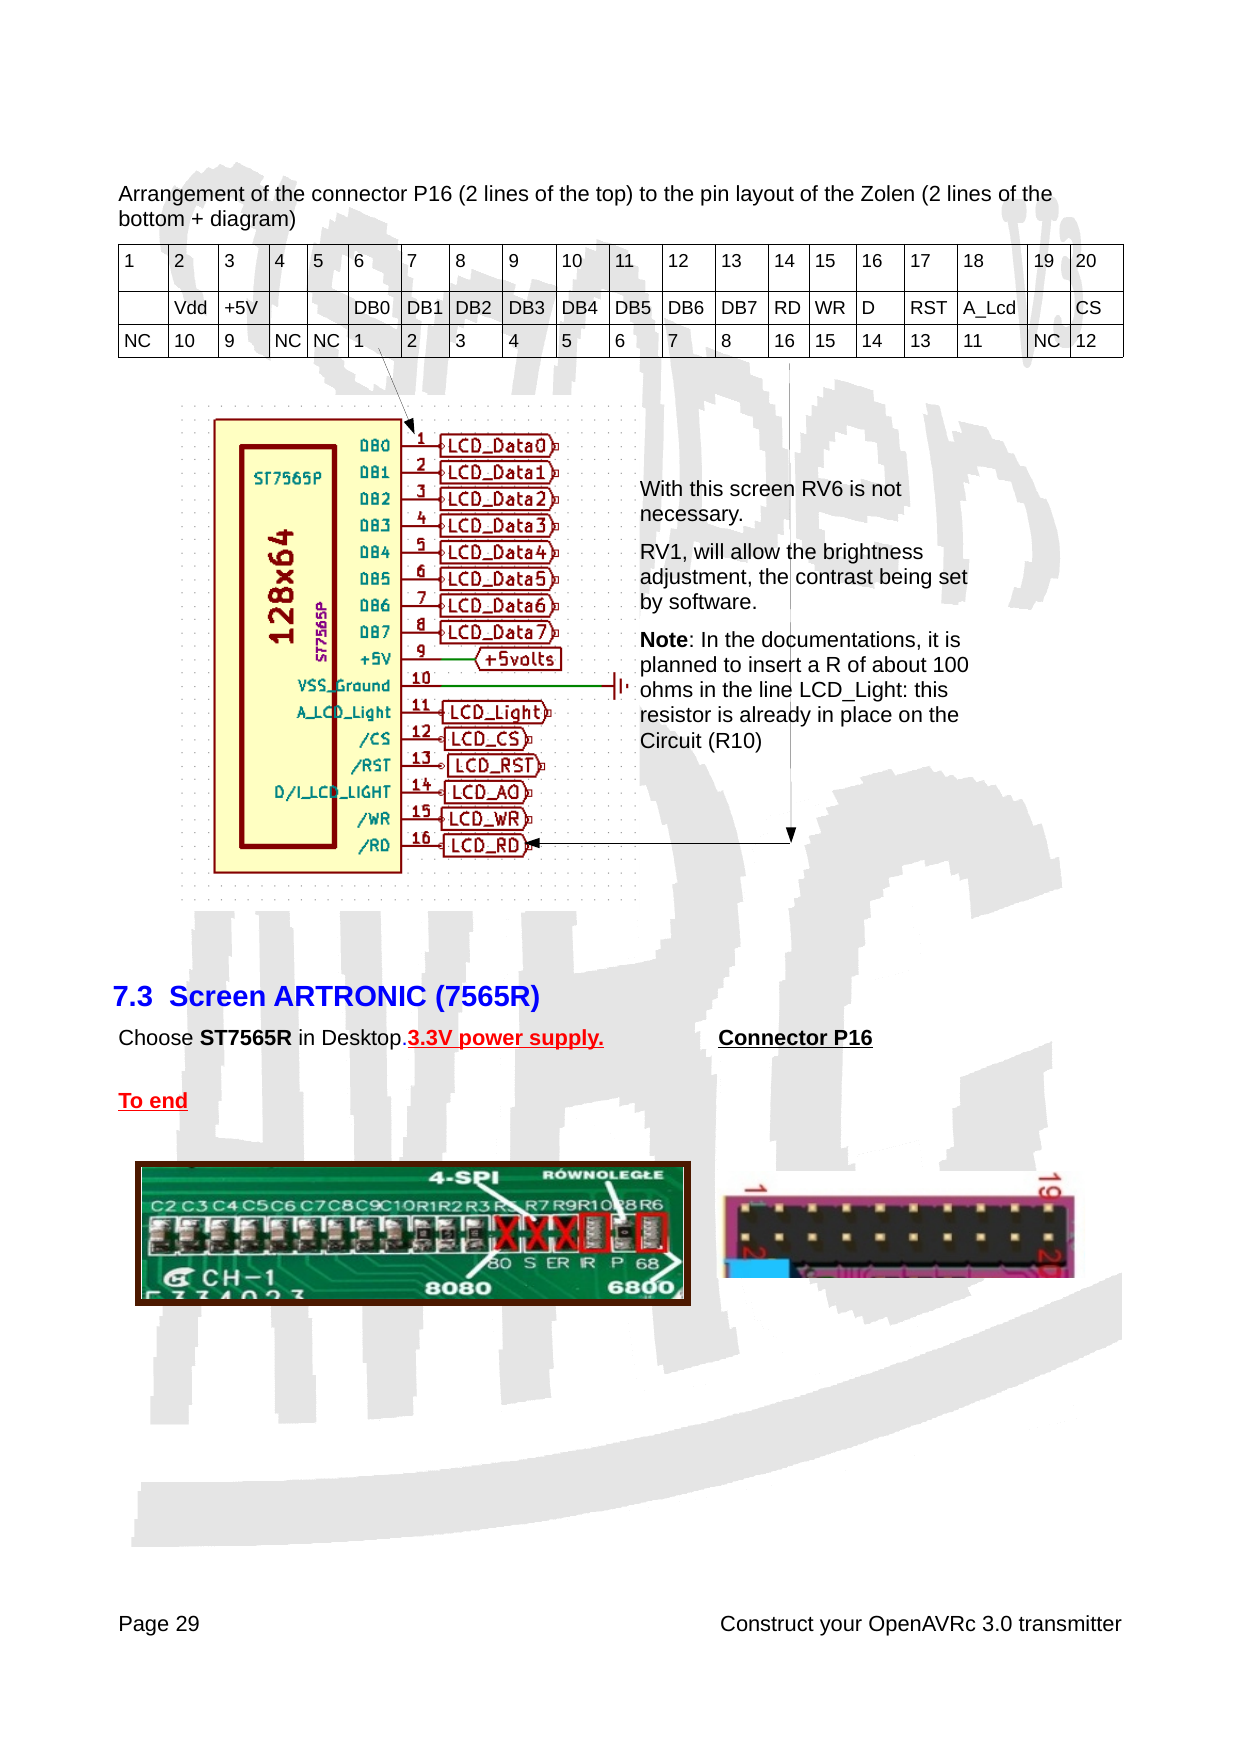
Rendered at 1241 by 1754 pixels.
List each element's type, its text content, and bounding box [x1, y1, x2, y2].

text Arrangement of the connector P16 (2 lines of the top) to the pin layout of the Zolen (2 lines of the bottom + diagram) [118, 181, 1122, 231]
table_cell [1028, 292, 1070, 324]
table_cell NC [308, 325, 348, 357]
table_cell NC [1028, 325, 1070, 357]
table_cell 11 [958, 325, 1027, 357]
table_cell NC [270, 325, 307, 357]
table_cell [270, 292, 307, 324]
table_header 16 [857, 245, 904, 291]
subtitle 7.3 Screen ARTRONIC (7565R) [112, 979, 1122, 1013]
table_cell DB4 [557, 292, 609, 324]
table_cell D [857, 292, 904, 324]
text RV1, will allow the brightness adjustment, the contrast being set by software. [791, 538, 988, 614]
table_cell 2 [402, 325, 449, 357]
table_header 14 [769, 245, 809, 291]
text With this screen RV6 is not necessary. [640, 476, 789, 526]
table_cell 3 [450, 325, 502, 357]
table_cell 4 [503, 325, 556, 357]
table_cell 1 [349, 325, 401, 357]
table_cell 6 [610, 325, 662, 357]
table_header 6 [349, 245, 401, 291]
text Note: In the documentations, it is planned to insert a R of about 100 ohms in the line LCD_Light: this resistor is already in place on the Circuit (R10) [791, 627, 988, 753]
text Note: In the documentations, it is planned to insert a R of about 100 ohms in the line LCD_Light: this resistor is already in place on the Circuit (R10) [640, 627, 790, 753]
table_cell Vdd [169, 292, 218, 324]
table_cell DB6 [663, 292, 715, 324]
table_cell 15 [810, 325, 856, 357]
picture [716, 1171, 1086, 1278]
table_header 9 [503, 245, 556, 291]
table_cell 16 [769, 325, 809, 357]
table_cell DB0 [349, 292, 401, 324]
table_cell A_Lcd [958, 292, 1027, 324]
table_cell 13 [905, 325, 957, 357]
text RV1, will allow the brightness adjustment, the contrast being set by software. [640, 538, 790, 614]
table_cell WR [810, 292, 856, 324]
table_cell 8 [716, 325, 768, 357]
table_cell DB2 [450, 292, 502, 324]
table_header 10 [557, 245, 609, 291]
table_header 12 [663, 245, 715, 291]
table_header 2 [169, 245, 218, 291]
text To end [118, 1088, 1122, 1113]
table_header 11 [610, 245, 662, 291]
table_header 15 [810, 245, 856, 291]
table_header 7 [402, 245, 449, 291]
picture [143, 1168, 683, 1298]
table_cell [119, 292, 168, 324]
table_cell NC [119, 325, 168, 357]
table_cell 10 [169, 325, 218, 357]
text Choose ST7565R in Desktop.3.3V power supply. Connector P16 [118, 1025, 1122, 1051]
table_cell 7 [663, 325, 715, 357]
table_cell 12 [1071, 325, 1123, 357]
table_header 1 [119, 245, 168, 291]
table_cell 9 [219, 325, 269, 357]
table_header 4 [270, 245, 307, 291]
table_cell CS [1071, 292, 1123, 324]
table_header 3 [219, 245, 269, 291]
table_cell 14 [857, 325, 904, 357]
table_header 8 [450, 245, 502, 291]
table_cell RD [769, 292, 809, 324]
table_header 20 [1071, 245, 1123, 291]
table_header 13 [716, 245, 768, 291]
table_cell 5 [557, 325, 609, 357]
table_header 19 [1028, 245, 1070, 291]
table_cell DB7 [716, 292, 768, 324]
table_header 17 [905, 245, 957, 291]
table_cell [308, 292, 348, 324]
table_cell DB3 [503, 292, 556, 324]
table_cell RST [905, 292, 957, 324]
table_cell DB1 [402, 292, 449, 324]
table_header 5 [308, 245, 348, 291]
picture [173, 395, 640, 911]
table_cell +5V [219, 292, 269, 324]
text With this screen RV6 is not necessary. [791, 476, 988, 526]
table_cell DB5 [610, 292, 662, 324]
table_header 18 [958, 245, 1027, 291]
